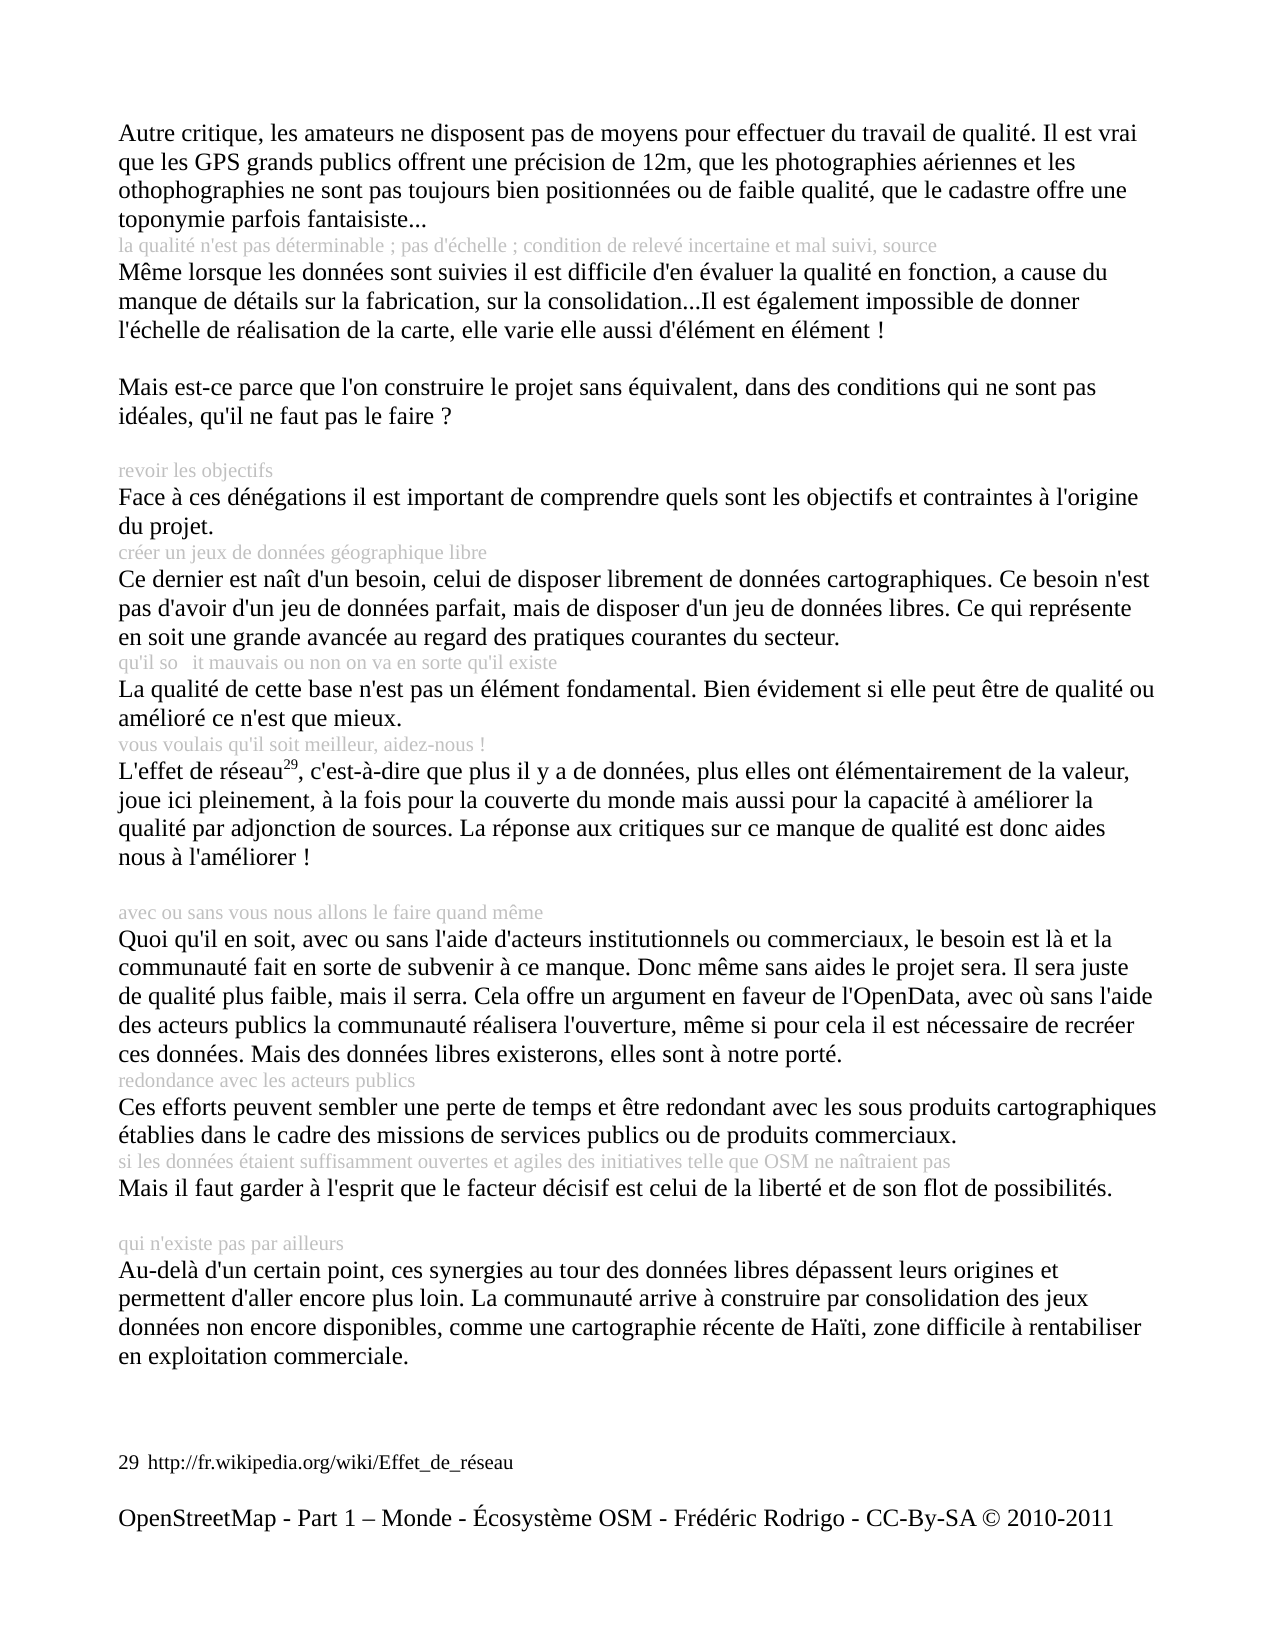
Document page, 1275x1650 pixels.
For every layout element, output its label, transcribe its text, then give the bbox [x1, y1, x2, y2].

text Même lorsque les données sont suivies il est difficile d'en évaluer la qualité en fonction, a cause du manque de détails sur la fabrication, sur la consolidation...Il est également impossible de donner l'échelle de réalisation de la carte, elle varie elle aussi d'élément en élément ! [118, 257, 1157, 343]
text Ces efforts peuvent sembler une perte de temps et être redondant avec les sous produits cartographiques établies dans le cadre des missions de services publics ou de produits commerciaux. [118, 1092, 1157, 1149]
text Ce dernier est naît d'un besoin, celui de disposer librement de données cartographiques. Ce besoin n'est pas d'avoir d'un jeu de données parfait, mais de disposer d'un jeu de données libres. Ce qui représente en soit une grande avancée au regard des pratiques courantes du secteur. [118, 564, 1157, 650]
text redondance avec les acteurs publics [118, 1067, 1157, 1092]
text Face à ces dénégations il est important de comprendre quels sont les objectifs et contraintes à l'origine du projet. [118, 482, 1157, 540]
text la qualité n'est pas déterminable ; pas d'échelle ; condition de relevé incertaine et mal suivi, source [118, 233, 1157, 257]
text Mais il faut garder à l'esprit que le facteur décisif est celui de la liberté et de son flot de possibilités. [118, 1173, 1157, 1202]
text Quoi qu'il en soit, avec ou sans l'aide d'acteurs institutionnels ou commerciaux, le besoin est là et la communauté fait en sorte de subvenir à ce manque. Donc même sans aides le projet sera. Il sera juste de qualité plus faible, mais il serra. Cela offre un argument en faveur de l'OpenData, avec où sans l'aide des acteurs publics la communauté réalisera l'ouverture, même si pour cela il est nécessaire de recréer ces données. Mais des données libres existerons, elles sont à notre porté. [118, 924, 1157, 1067]
text L'effet de réseau, c'est-à-dire que plus il y a de données, plus elles ont élémentairement de la valeur, joue ici pleinement, à la fois pour la couverte du monde mais aussi pour la capacité à améliorer la qualité par adjonction de sources. La réponse aux critiques sur ce manque de qualité est donc aides nous à l'améliorer ! [118, 756, 1157, 871]
text La qualité de cette base n'est pas un élément fondamental. Bien évidement si elle peut être de qualité ou amélioré ce n'est que mieux. [118, 674, 1157, 732]
text avec ou sans vous nous allons le faire quand même [118, 900, 1157, 924]
text créer un jeux de données géographique libre [118, 540, 1157, 564]
text si les données étaient suffisamment ouvertes et agiles des initiatives telle que OSM ne naîtraient pas [118, 1149, 1157, 1173]
text Mais est-ce parce que l'on construire le projet sans équivalent, dans des conditions qui ne sont pas idéales, qu'il ne faut pas le faire ? [118, 372, 1157, 430]
text Au-delà d'un certain point, ces synergies au tour des données libres dépassent leurs origines et permettent d'aller encore plus loin. La communauté arrive à construire par consolidation des jeux données non encore disponibles, comme une cartographie récente de Haïti, zone difficile à rentabiliser en exploitation commerciale. [118, 1255, 1157, 1370]
text http://fr.wikipedia.org/wiki/Effet_de_réseau [118, 1449, 1157, 1474]
text revoir les objectifs [118, 458, 1157, 482]
text Autre critique, les amateurs ne disposent pas de moyens pour effectuer du travail de qualité. Il est vrai que les GPS grands publics offrent une précision de 12m, que les photographies aériennes et les othophographies ne sont pas toujours bien positionnées ou de faible qualité, que le cadastre offre une toponymie parfois fantaisiste... [118, 118, 1157, 233]
text vous voulais qu'il soit meilleur, aidez-nous ! [118, 732, 1157, 756]
text qu'il so it mauvais ou non on va en sorte qu'il existe [118, 650, 1157, 674]
text qui n'existe pas par ailleurs [118, 1231, 1157, 1255]
